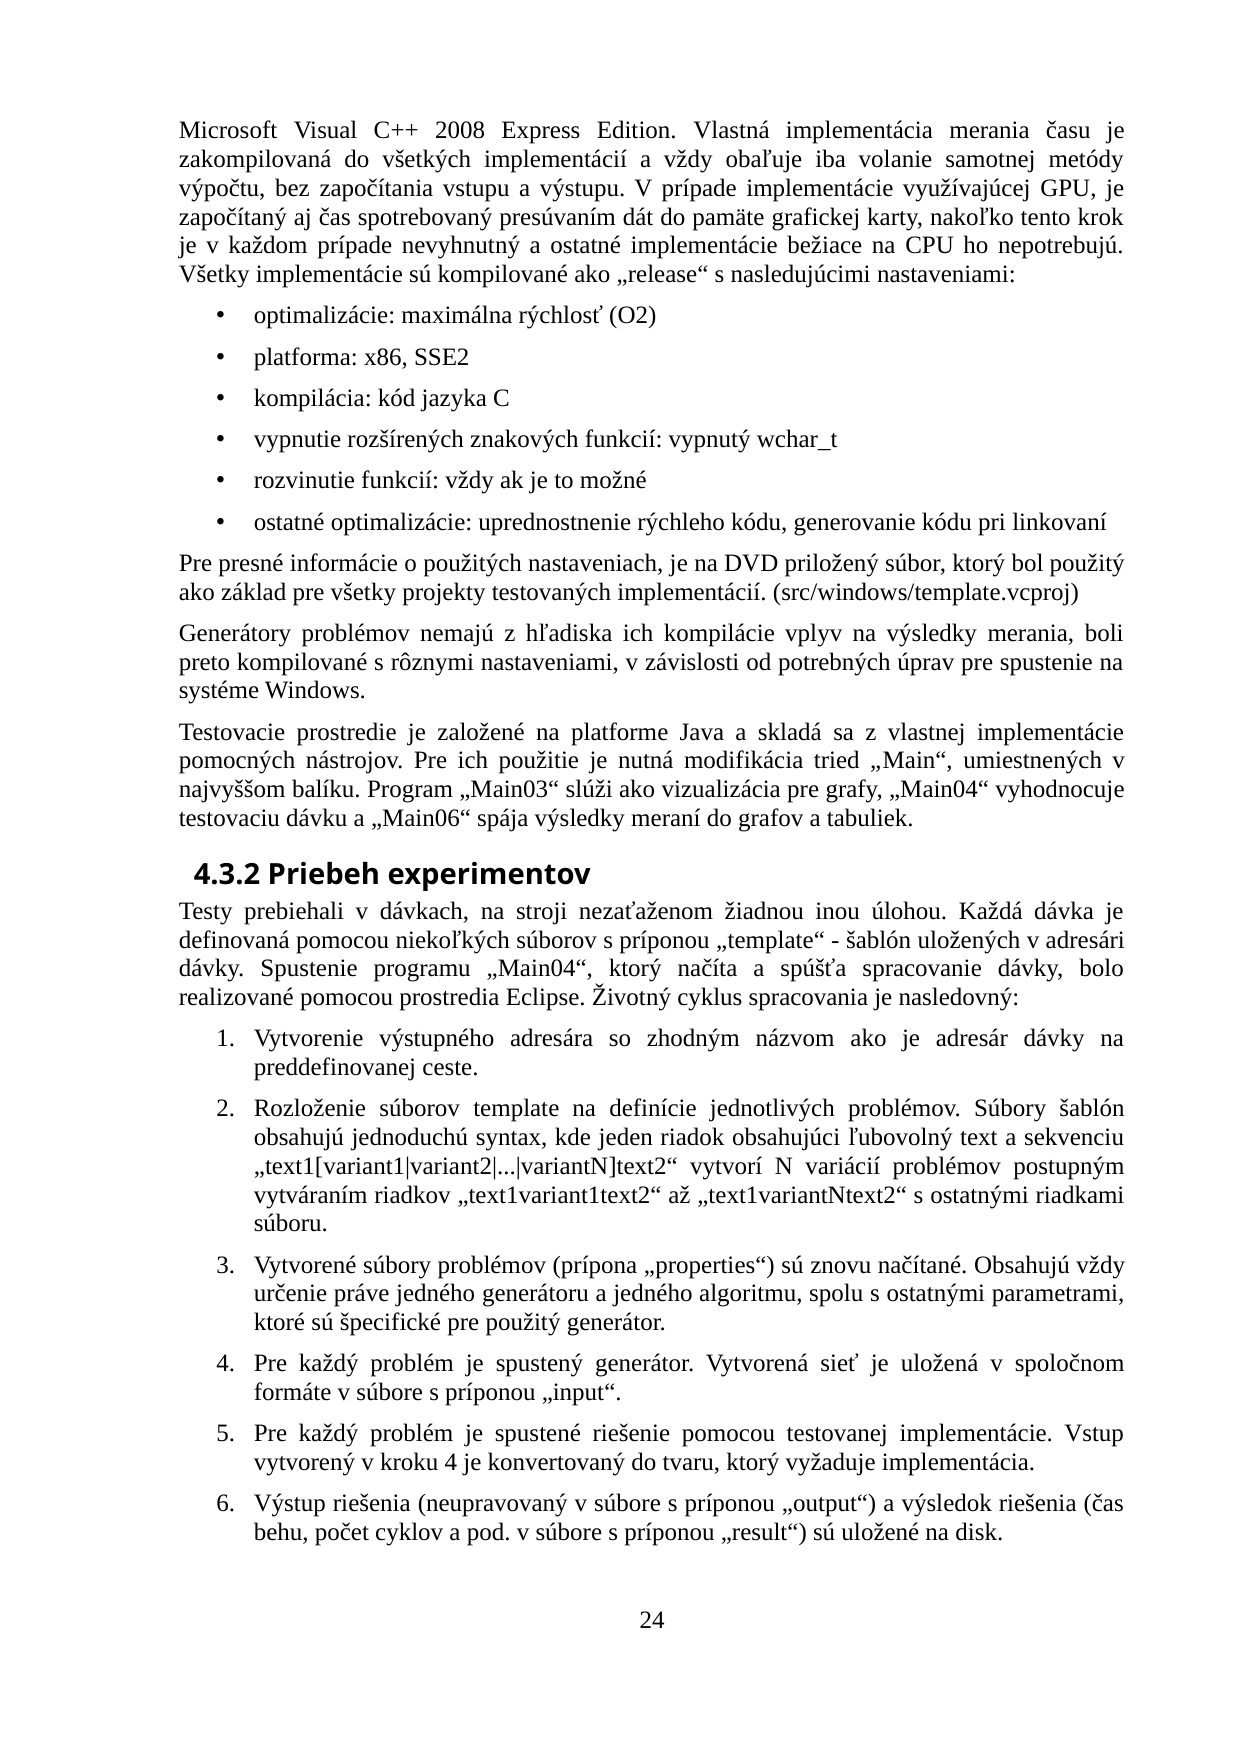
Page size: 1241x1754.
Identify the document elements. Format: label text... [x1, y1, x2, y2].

list Vytvorenie výstupného adresára so zhodným názvom ako je adresár dávky na preddefinovanej ceste. [216, 1023, 1125, 1081]
text Generátory problémov nemajú z hľadiska ich kompilácie vplyv na výsledky merania, boli preto kompilované s rôznymi nastaveniami, v závislosti od potrebných úprav pre spustenie na systéme Windows. [178, 618, 1125, 704]
list Výstup riešenia (neupravovaný v súbore s príponou „output“) a výsledok riešenia (čas behu, počet cyklov a pod. v súbore s príponou „result“) sú uložené na disk. [216, 1488, 1125, 1546]
text Pre presné informácie o použitých nastaveniach, je na DVD priložený súbor, ktorý bol použitý ako základ pre všetky projekty testovaných implementácií. (src/windows/template.vcproj) [178, 548, 1125, 606]
list Pre každý problém je spustený generátor. Vytvorená sieť je uložená v spoločnom formáte v súbore s príponou „input“. [216, 1348, 1125, 1406]
text Testovacie prostredie je založené na platforme Java a skladá sa z vlastnej implementácie pomocných nástrojov. Pre ich použitie je nutná modifikácia tried „Main“, umiestnených v najvyššom balíku. Program „Main03“ slúži ako vizualizácia pre grafy, „Main04“ vyhodnocuje testovaciu dávku a „Main06“ spája výsledky meraní do grafov a tabuliek. [178, 717, 1125, 832]
list Pre každý problém je spustené riešenie pomocou testovanej implementácie. Vstup vytvorený v kroku 4 je konvertovaný do tvaru, ktorý vyžaduje implementácia. [216, 1418, 1125, 1476]
text Microsoft Visual C++ 2008 Express Edition. Vlastná implementácia merania času je zakompilovaná do všetkých implementácií a vždy obaľuje iba volanie samotnej metódy výpočtu, bez započítania vstupu a výstupu. V prípade implementácie využívajúcej GPU, je započítaný aj čas spotrebovaný presúvaním dát do pamäte grafickej karty, nakoľko tento krok je v každom prípade nevyhnutný a ostatné implementácie bežiace na CPU ho nepotrebujú. Všetky implementácie sú kompilované ako „release“ s nasledujúcimi nastaveniami: [178, 116, 1125, 288]
list rozvinutie funkcií: vždy ak je to možné [216, 466, 1125, 494]
list optimalizácie: maximálna rýchlosť (O2) [216, 301, 1125, 329]
list platforma: x86, SSE2 [216, 342, 1125, 371]
subtitle Priebeh experimentov [193, 853, 1125, 893]
list vypnutie rozšírených znakových funkcií: vypnutý wchar_t [216, 424, 1125, 453]
list kompilácia: kód jazyka C [216, 383, 1125, 412]
list Vytvorené súbory problémov (prípona „properties“) sú znovu načítané. Obsahujú vždy určenie práve jedného generátoru a jedného algoritmu, spolu s ostatnými parametrami, ktoré sú špecifické pre použitý generátor. [216, 1250, 1125, 1336]
list ostatné optimalizácie: uprednostnenie rýchleho kódu, generovanie kódu pri linkovaní [216, 507, 1125, 536]
list Rozloženie súborov template na definície jednotlivých problémov. Súbory šablón obsahujú jednoduchú syntax, kde jeden riadok obsahujúci ľubovolný text a sekvenciu „text1[variant1|variant2|...|variantN]text2“ vytvorí N variácií problémov postupným vytváraním riadkov „text1variant1text2“ až „text1variantNtext2“ s ostatnými riadkami súboru. [216, 1093, 1125, 1237]
text Testy prebiehali v dávkach, na stroji nezaťaženom žiadnou inou úlohou. Každá dávka je definovaná pomocou niekoľkých súborov s príponou „template“ - šablón uložených v adresári dávky. Spustenie programu „Main04“, ktorý načíta a spúšťa spracovanie dávky, bolo realizované pomocou prostredia Eclipse. Životný cyklus spracovania je nasledovný: [178, 896, 1125, 1011]
